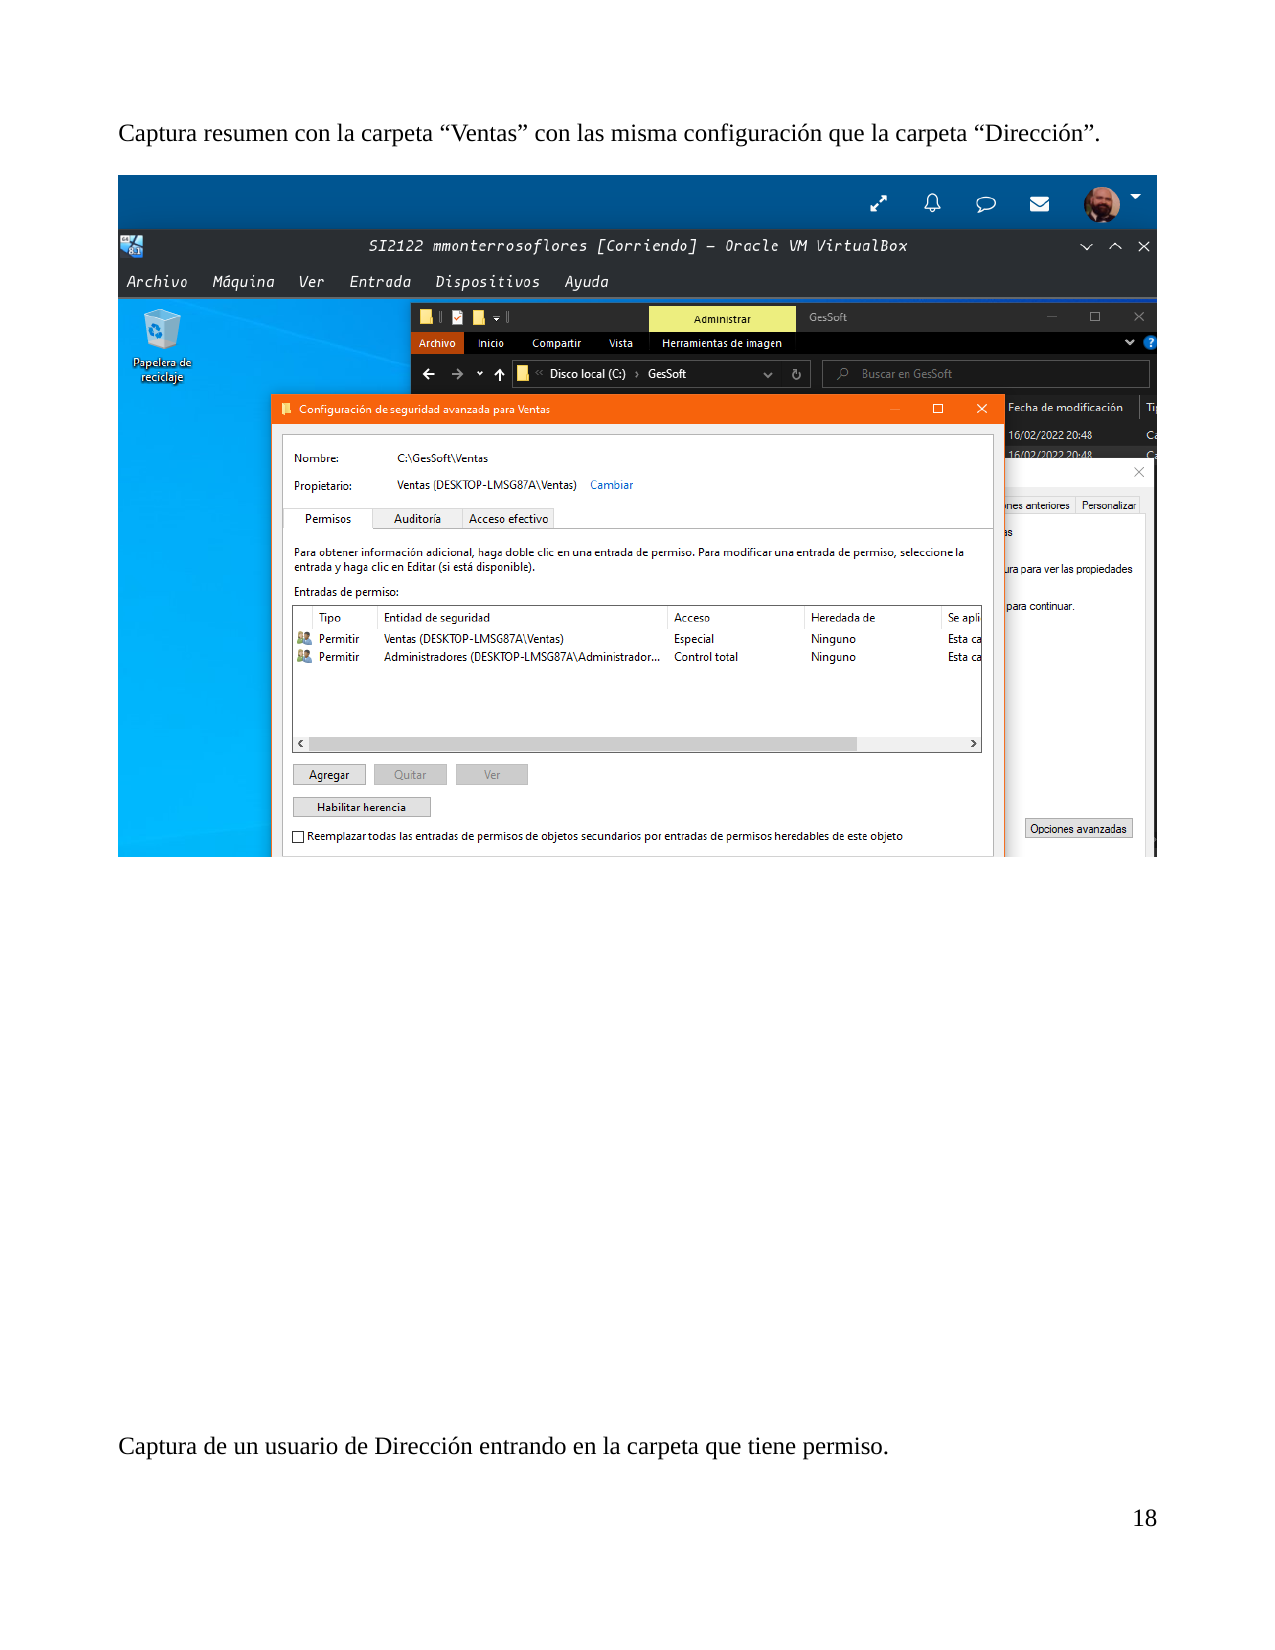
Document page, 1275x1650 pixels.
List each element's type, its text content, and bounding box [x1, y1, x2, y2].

table_header [118, 857, 1157, 885]
text Captura de un usuario de Dirección entrando en la carpeta que tiene permiso. [118, 1431, 1157, 1460]
picture [118, 175, 1157, 857]
text Captura resumen con la carpeta “Ventas” con las misma configuración que la carpeta “Dirección”. [118, 118, 1157, 147]
picture [145, 310, 180, 348]
picture [141, 359, 168, 368]
picture [166, 373, 181, 383]
picture [180, 359, 189, 365]
picture [287, 341, 298, 352]
